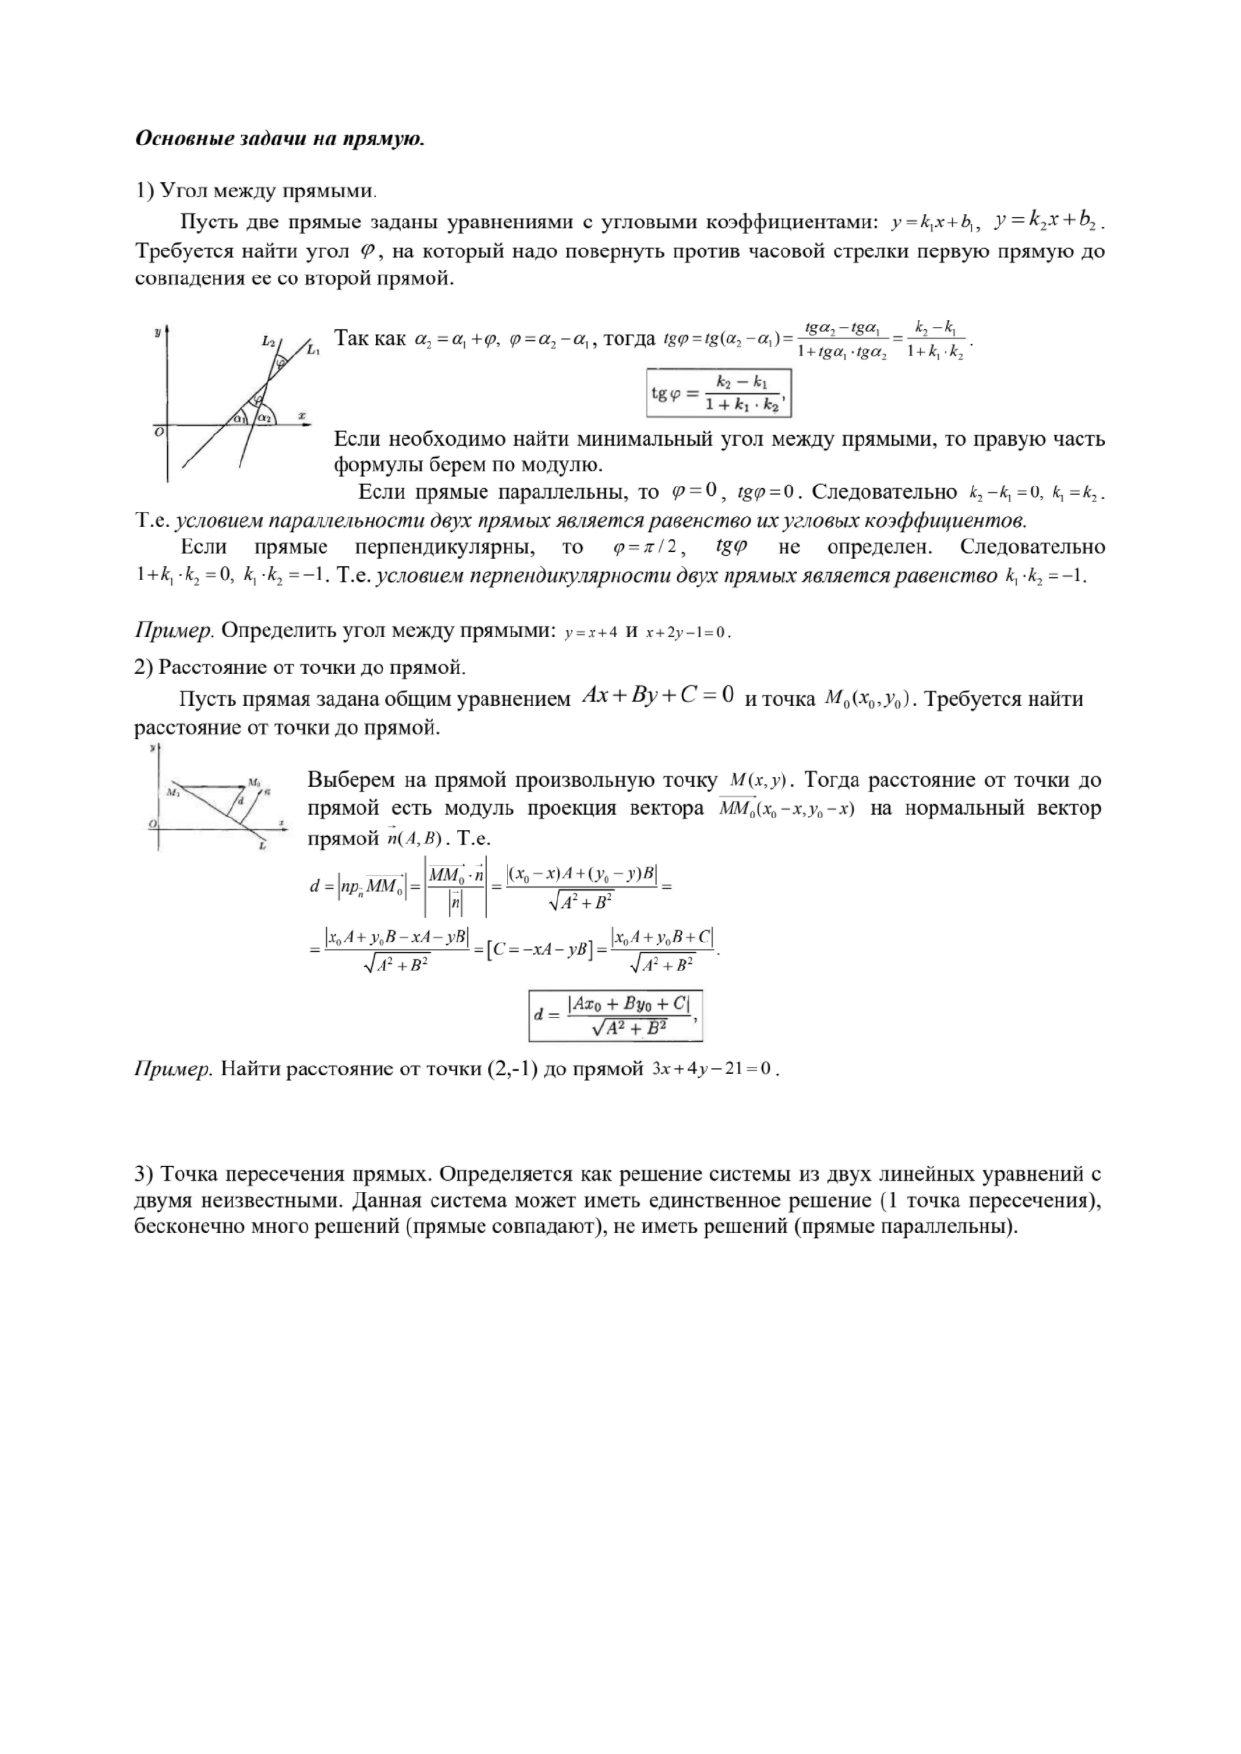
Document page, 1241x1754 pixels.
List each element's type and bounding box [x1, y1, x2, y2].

picture [132, 118, 1108, 1243]
